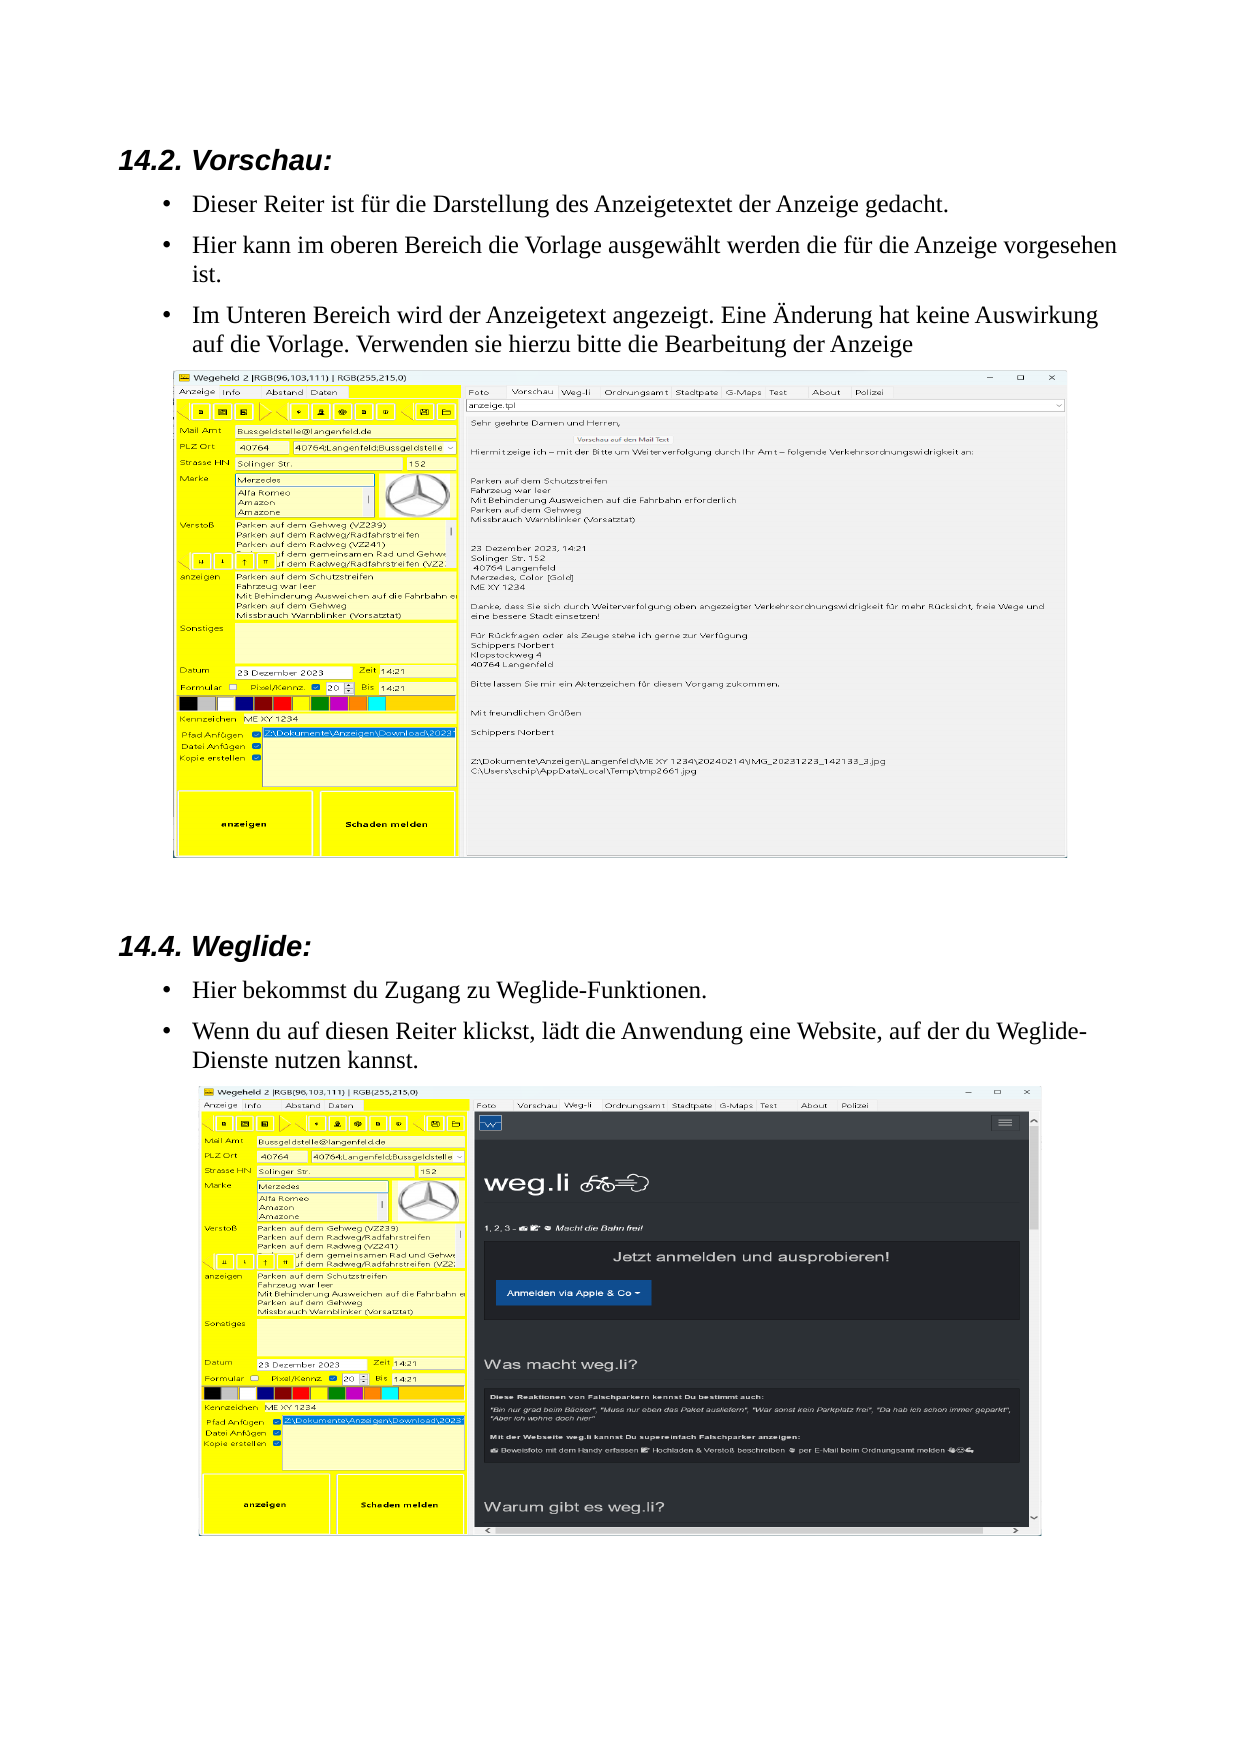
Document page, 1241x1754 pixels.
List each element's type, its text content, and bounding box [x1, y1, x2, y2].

list Hier bekommst du Zugang zu Weglide-Funktionen. [162, 975, 1122, 1003]
list Wenn du auf diesen Reiter klickst, lädt die Anwendung eine Website, auf der du Weglide-Dienste nutzen kannst. [162, 1016, 1122, 1073]
list Hier kann im oberen Bereich die Vorlage ausgewählt werden die für die Anzeige vorgesehen ist. [162, 230, 1122, 288]
subtitle 14.2. Vorschau: [118, 143, 1122, 177]
picture [173, 370, 1068, 858]
list Im Unteren Bereich wird der Anzeigetext angezeigt. Eine Änderung hat keine Auswirkung auf die Vorlage. Verwenden sie hierzu bitte die Bearbeitung der Anzeige [162, 300, 1122, 358]
subtitle 14.4. Weglide: [118, 929, 1122, 962]
list Dieser Reiter ist für die Darstellung des Anzeigetextet der Anzeige gedacht. [162, 189, 1122, 218]
picture [198, 1086, 1042, 1536]
